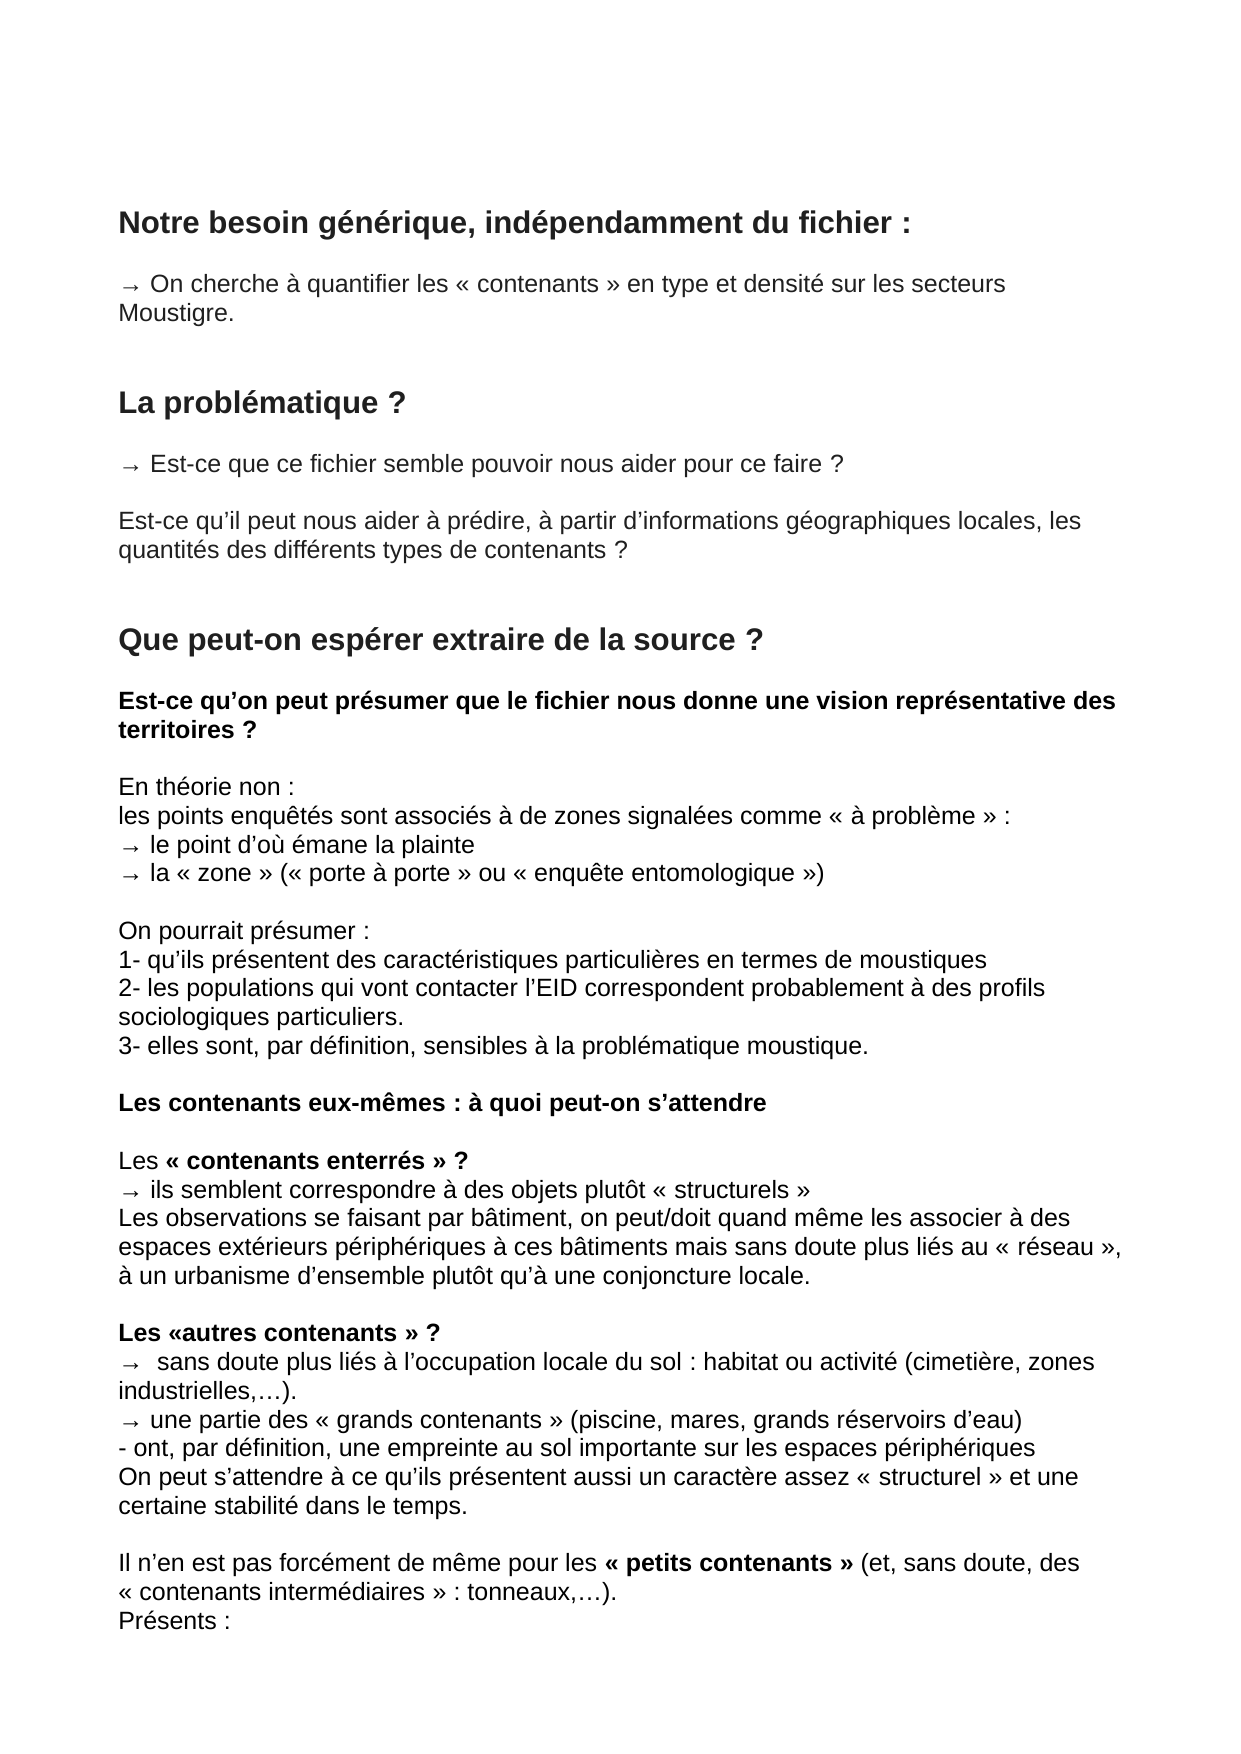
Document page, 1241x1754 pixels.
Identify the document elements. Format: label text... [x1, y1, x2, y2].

text Présents : [118, 1606, 1122, 1635]
text → le point d’où émane la plainte [118, 830, 1122, 858]
text Est-ce qu’on peut présumer que le fichier nous donne une vision représentative des territoires ? [118, 686, 1122, 743]
text → On cherche à quantifier les « contenants » en type et densité sur les secteurs Moustigre. [118, 269, 1122, 327]
text La problématique ? [118, 384, 1122, 420]
text En théorie non : [118, 772, 1122, 801]
text On pourrait présumer : [118, 916, 1122, 945]
text Les « contenants enterrés » ? [118, 1146, 1122, 1175]
text Les contenants eux-mêmes : à quoi peut-on s’attendre [118, 1088, 1122, 1117]
text les points enquêtés sont associés à de zones signalées comme « à problème » : [118, 801, 1122, 830]
text Que peut-on espérer extraire de la source ? [118, 621, 1122, 657]
text → sans doute plus liés à l’occupation locale du sol : habitat ou activité (cimetière, zones industrielles,…). [118, 1347, 1122, 1405]
text → Est-ce que ce fichier semble pouvoir nous aider pour ce faire ? [118, 449, 1122, 477]
text → une partie des « grands contenants » (piscine, mares, grands réservoirs d’eau) [118, 1405, 1122, 1433]
text → ils semblent correspondre à des objets plutôt « structurels » [118, 1175, 1122, 1203]
text Est-ce qu’il peut nous aider à prédire, à partir d’informations géographiques locales, les quantités des différents types de contenants ? [118, 506, 1122, 564]
text Il n’en est pas forcément de même pour les « petits contenants » (et, sans doute, des « contenants intermédiaires » : tonneaux,…). [118, 1548, 1122, 1606]
text Les observations se faisant par bâtiment, on peut/doit quand même les associer à des espaces extérieurs périphériques à ces bâtiments mais sans doute plus liés au « réseau », à un urbanisme d’ensemble plutôt qu’à une conjoncture locale. [118, 1203, 1122, 1290]
text On peut s’attendre à ce qu’ils présentent aussi un caractère assez « structurel » et une certaine stabilité dans le temps. [118, 1462, 1122, 1520]
text 3- elles sont, par définition, sensibles à la problématique moustique. [118, 1031, 1122, 1060]
text Les «autres contenants » ? [118, 1318, 1122, 1347]
text Notre besoin générique, indépendamment du fichier : [118, 204, 1122, 240]
text → la « zone » (« porte à porte » ou « enquête entomologique ») [118, 858, 1122, 887]
text - ont, par définition, une empreinte au sol importante sur les espaces périphériques [118, 1433, 1122, 1462]
text 2- les populations qui vont contacter l’EID correspondent probablement à des profils sociologiques particuliers. [118, 973, 1122, 1031]
text 1- qu’ils présentent des caractéristiques particulières en termes de moustiques [118, 945, 1122, 973]
